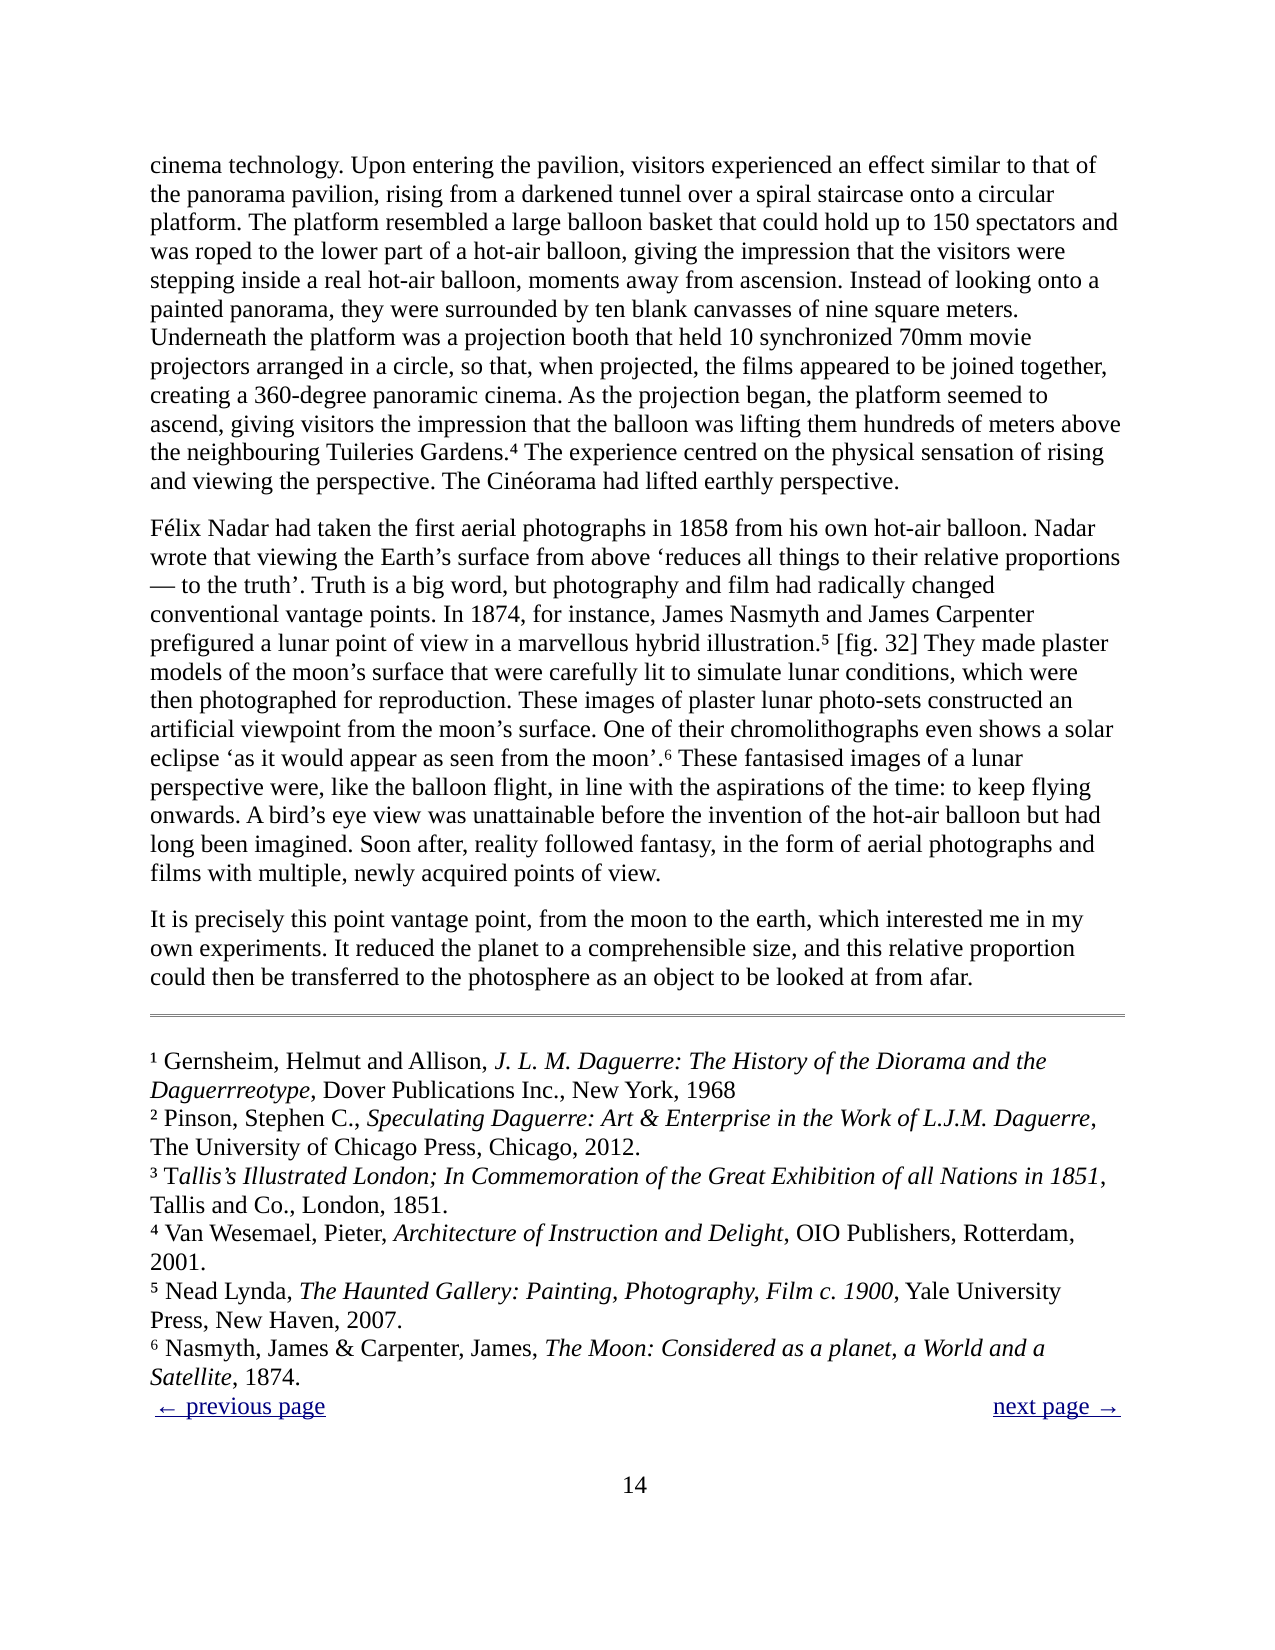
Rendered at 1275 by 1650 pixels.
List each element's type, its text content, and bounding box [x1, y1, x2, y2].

text Félix Nadar had taken the first aerial photographs in 1858 from his own hot-air balloon. Nadar wrote that viewing the Earth’s surface from above ‘reduces all things to their relative proportions — to the truth’. Truth is a big word, but photography and film had radically changed conventional vantage points. In 1874, for instance, James Nasmyth and James Carpenter prefigured a lunar point of view in a marvellous hybrid illustration.⁵ [fig. 32] They made plaster models of the moon’s surface that were carefully lit to simulate lunar conditions, which were then photographed for reproduction. These images of plaster lunar photo-sets constructed an artificial viewpoint from the moon’s surface. One of their chromolithographs even shows a solar eclipse ‘as it would appear as seen from the moon’.⁶ These fantasised images of a lunar perspective were, like the balloon flight, in line with the aspirations of the time: to keep flying onwards. A bird’s eye view was unattainable before the invention of the hot-air balloon but had long been imagined. Soon after, reality followed fantasy, in the form of aerial photographs and films with multiple, newly acquired points of view. [150, 513, 1125, 887]
text It is precisely this point vantage point, from the moon to the earth, which interested me in my own experiments. It reduced the planet to a comprehensible size, and this relative proportion could then be transferred to the photosphere as an object to be looked at from afar. [150, 904, 1125, 991]
text cinema technology. Upon entering the pavilion, visitors experienced an effect similar to that of the panorama pavilion, rising from a darkened tunnel over a spiral staircase onto a circular platform. The platform resembled a large balloon basket that could hold up to 150 spectators and was roped to the lower part of a hot-air balloon, giving the impression that the visitors were stepping inside a real hot-air balloon, moments away from ascension. Instead of looking onto a painted panorama, they were surrounded by ten blank canvasses of nine square meters. Underneath the platform was a projection booth that held 10 synchronized 70mm movie projectors arranged in a circle, so that, when projected, the films appeared to be joined together, creating a 360-degree panoramic cinema. As the projection began, the platform seemed to ascend, giving visitors the impression that the balloon was lifting them hundreds of meters above the neighbouring Tuileries Gardens.⁴ The experience centred on the physical sensation of rising and viewing the perspective. The Cinéorama had lifted earthly perspective. [150, 150, 1125, 495]
table_header next page → [651, 1391, 1125, 1420]
text ¹ Gernsheim, Helmut and Allison, J. L. M. Daguerre: The History of the Diorama and the Daguerrreotype, Dover Publications Inc., New York, 1968 ² Pinson, Stephen C., Speculating Daguerre: Art & Enterprise in the Work of L.J.M. Daguerre, The University of Chicago Press, Chicago, 2012. ³ Tallis’s Illustrated London; In Commemoration of the Great Exhibition of all Nations in 1851, Tallis and Co., London, 1851. ⁴ Van Wesemael, Pieter, Architecture of Instruction and Delight, OIO Publishers, Rotterdam, 2001. ⁵ Nead Lynda, The Haunted Gallery: Painting, Photography, Film c. 1900, Yale University Press, New Haven, 2007. ⁶ Nasmyth, James & Carpenter, James, The Moon: Considered as a planet, a World and a Satellite, 1874. [150, 1046, 1125, 1391]
table_header ← previous page [150, 1391, 651, 1420]
